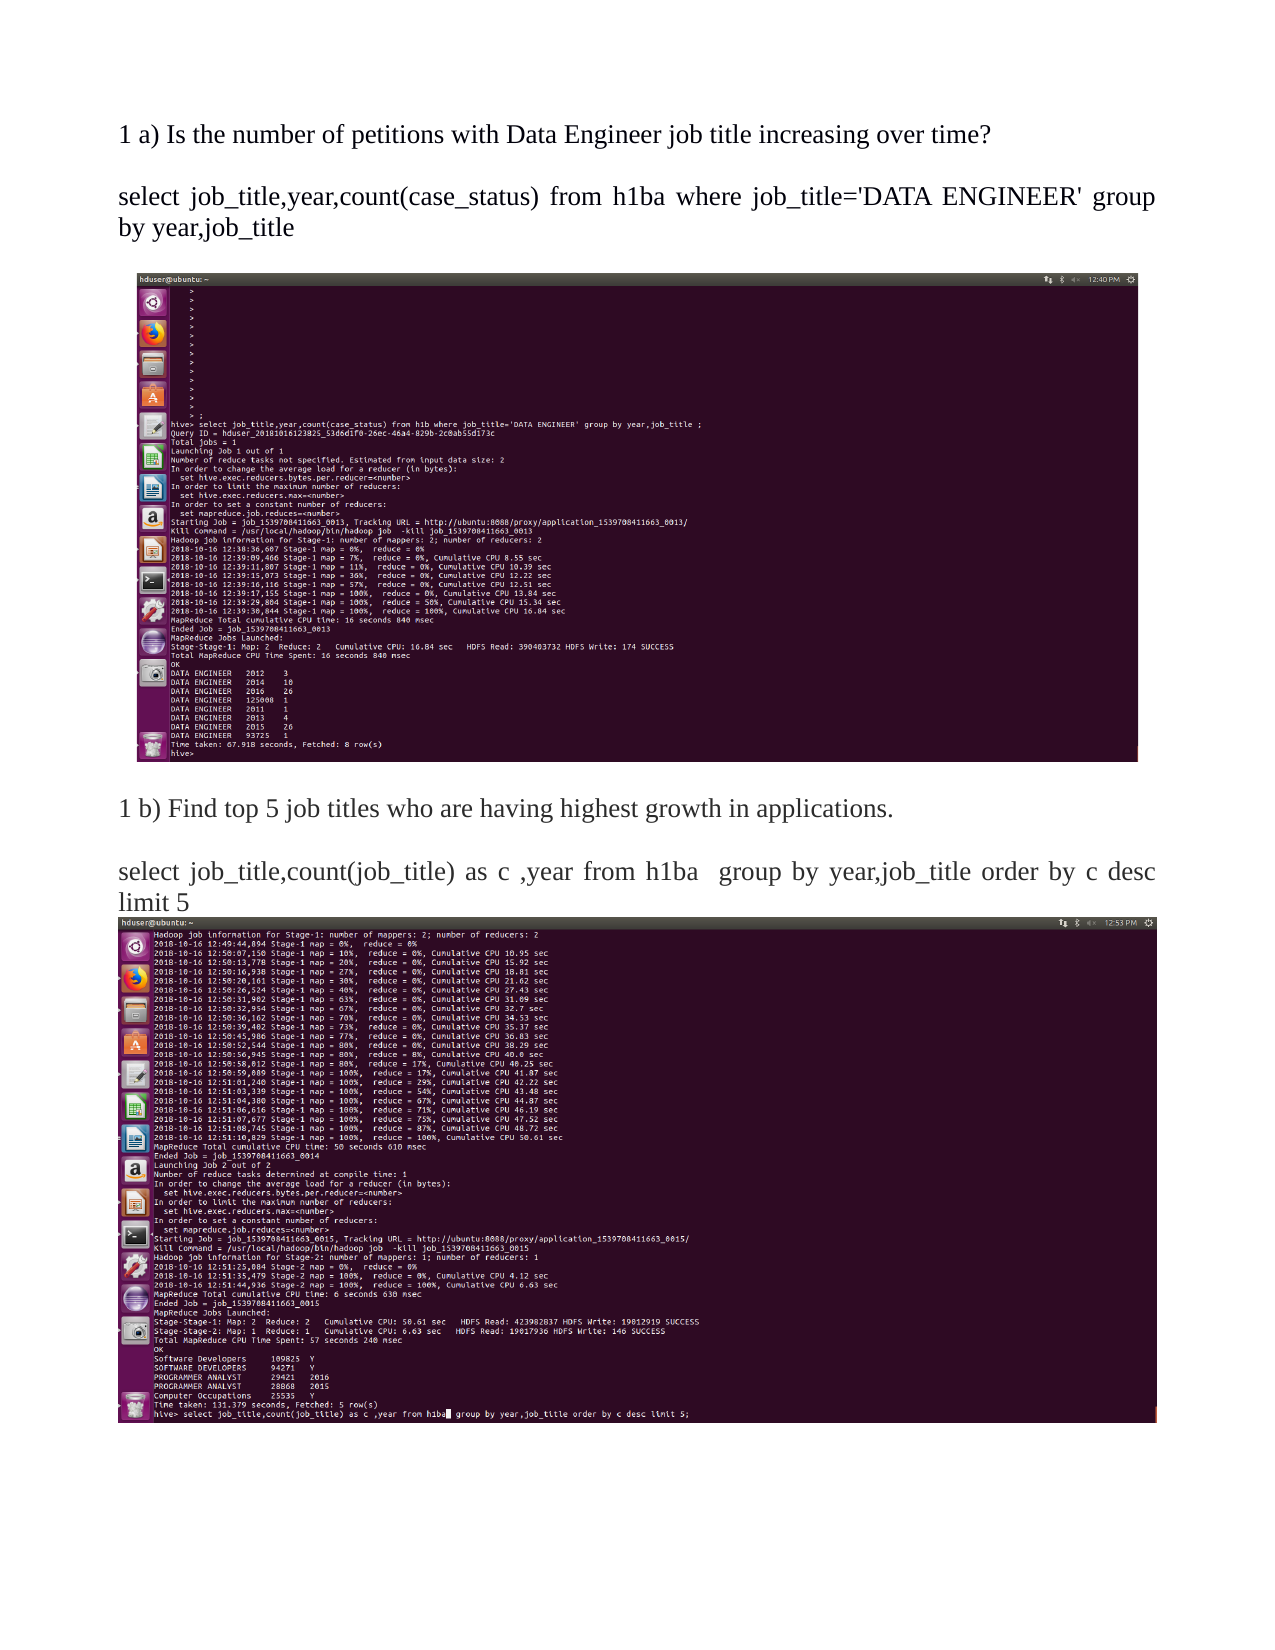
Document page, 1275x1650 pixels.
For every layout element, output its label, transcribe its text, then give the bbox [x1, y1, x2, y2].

text 1 a) Is the number of petitions with Data Engineer job title increasing over time? [118, 118, 1157, 149]
text select job_title,count(job_title) as c ,year from h1ba group by year,job_title order by c desc limit 5 [118, 855, 1157, 917]
picture [118, 917, 1157, 1423]
text select job_title,year,count(case_status) from h1ba where job_title='DATA ENGINEER' group by year,job_title [118, 180, 1157, 243]
picture [136, 273, 1139, 762]
text 1 b) Find top 5 job titles who are having highest growth in applications. [118, 792, 1157, 824]
